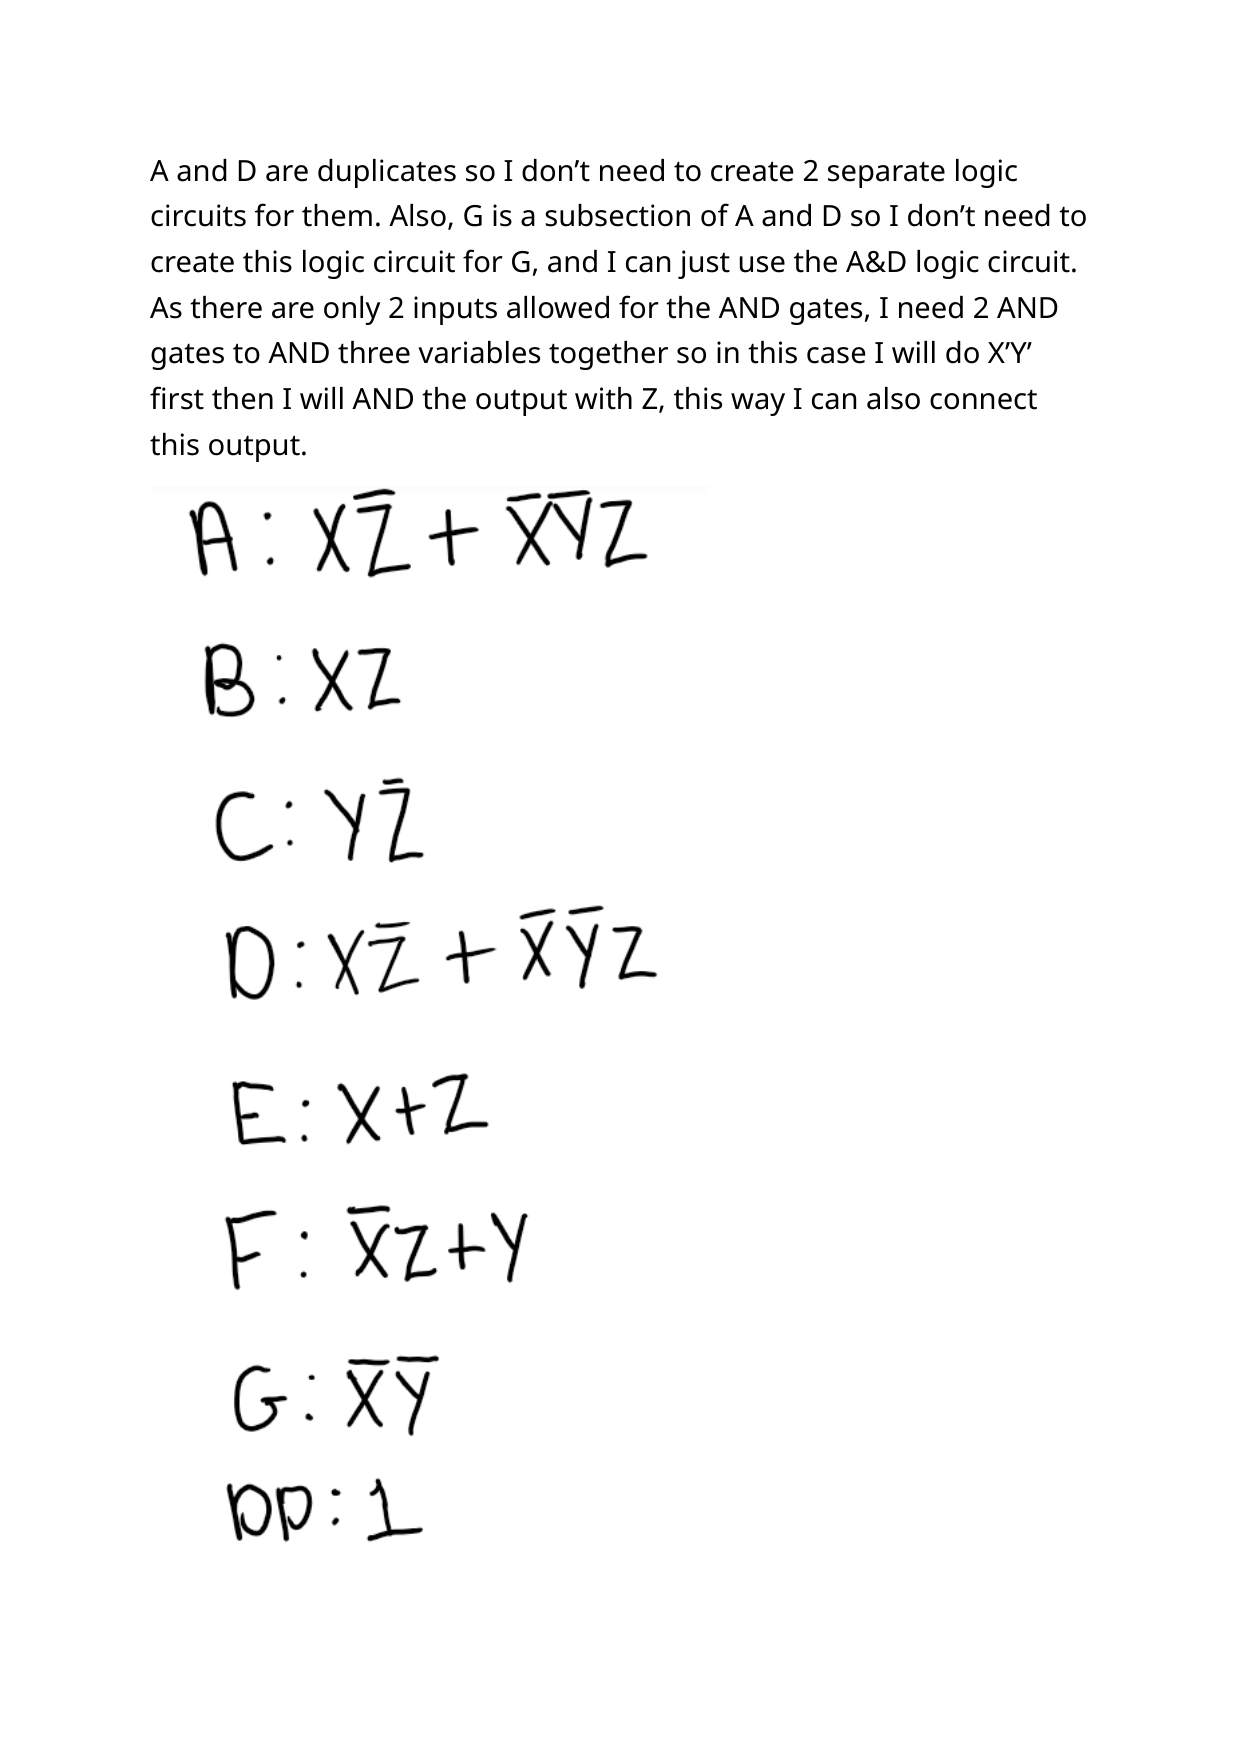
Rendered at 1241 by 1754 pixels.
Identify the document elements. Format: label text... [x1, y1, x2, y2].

text A and D are duplicates so I don’t need to create 2 separate logic circuits for them. Also, G is a subsection of A and D so I don’t need to create this logic circuit for G, and I can just use the A&D logic circuit. As there are only 2 inputs allowed for the AND gates, I need 2 AND gates to AND three variables together so in this case I will do X’Y’ first then I will AND the output with Z, this way I can also connect this output. [150, 150, 1090, 463]
